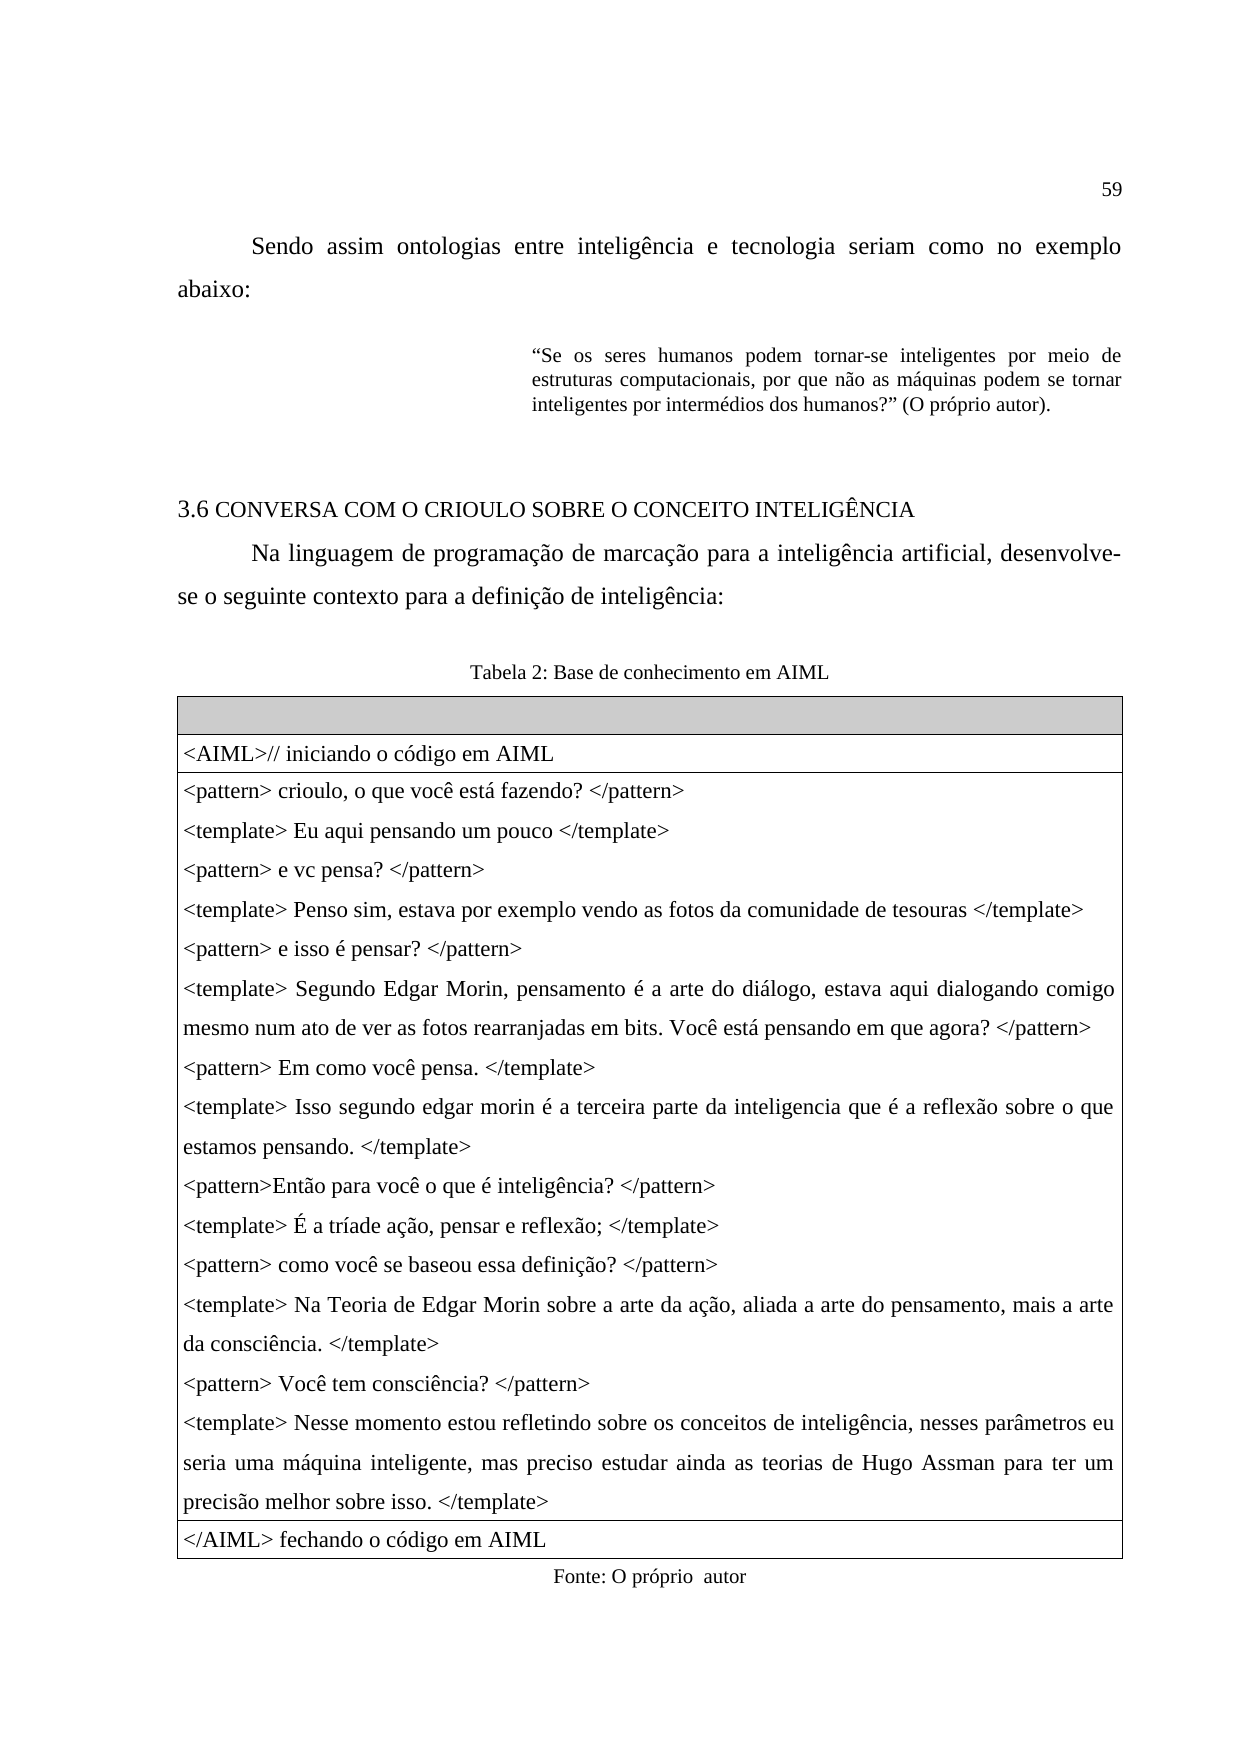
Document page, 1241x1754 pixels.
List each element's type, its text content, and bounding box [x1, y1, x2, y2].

text Na linguagem de programação de marcação para a inteligência artificial, desenvolve-se o seguinte contexto para a definição de inteligência: [177, 538, 1122, 609]
text Sendo assim ontologias entre inteligência e tecnologia seriam como no exemplo abaixo: [177, 231, 1122, 303]
text 3.6 CONVERSA COM O CRIOULO SOBRE O CONCEITO INTELIGÊNCIA [177, 494, 1122, 523]
table_cell <AIML>// iniciando o código em AIML [178, 735, 1122, 772]
text Tabela 2: Base de conhecimento em AIML [177, 660, 1122, 684]
table_cell <pattern> crioulo, o que você está fazendo? </pattern> <template> Eu aqui pensando um pouco </template> <pattern> e vc pensa? </pattern> <template> Penso sim, estava por exemplo vendo as fotos da comunidade de tesouras </template> <pattern> e isso é pensar? </pattern> <template> Segundo Edgar Morin, pensamento é a arte do diálogo, estava aqui dialogando comigo mesmo num ato de ver as fotos rearranjadas em bits. Você está pensando em que agora? </pattern> <pattern> Em como você pensa. </template> <template> Isso segundo edgar morin é a terceira parte da inteligencia que é a reflexão sobre o que estamos pensando. </template> <pattern>Então para você o que é inteligência? </pattern> <template> É a tríade ação, pensar e reflexão; </template> <pattern> como você se baseou essa definição? </pattern> <template> Na Teoria de Edgar Morin sobre a arte da ação, aliada a arte do pensamento, mais a arte da consciência. </template> <pattern> Você tem consciência? </pattern> <template> Nesse momento estou refletindo sobre os conceitos de inteligência, nesses parâmetros eu seria uma máquina inteligente, mas preciso estudar ainda as teorias de Hugo Assman para ter um precisão melhor sobre isso. </template> [178, 773, 1122, 1520]
table_cell </AIML> fechando o código em AIML [178, 1521, 1122, 1558]
text “Se os seres humanos podem tornar-se inteligentes por meio de estruturas computacionais, por que não as máquinas podem se tornar inteligentes por intermédios dos humanos?” (O próprio autor). [532, 343, 1122, 416]
table_header [178, 697, 1122, 734]
table_cell Fonte: O próprio autor [177, 1559, 1122, 1594]
